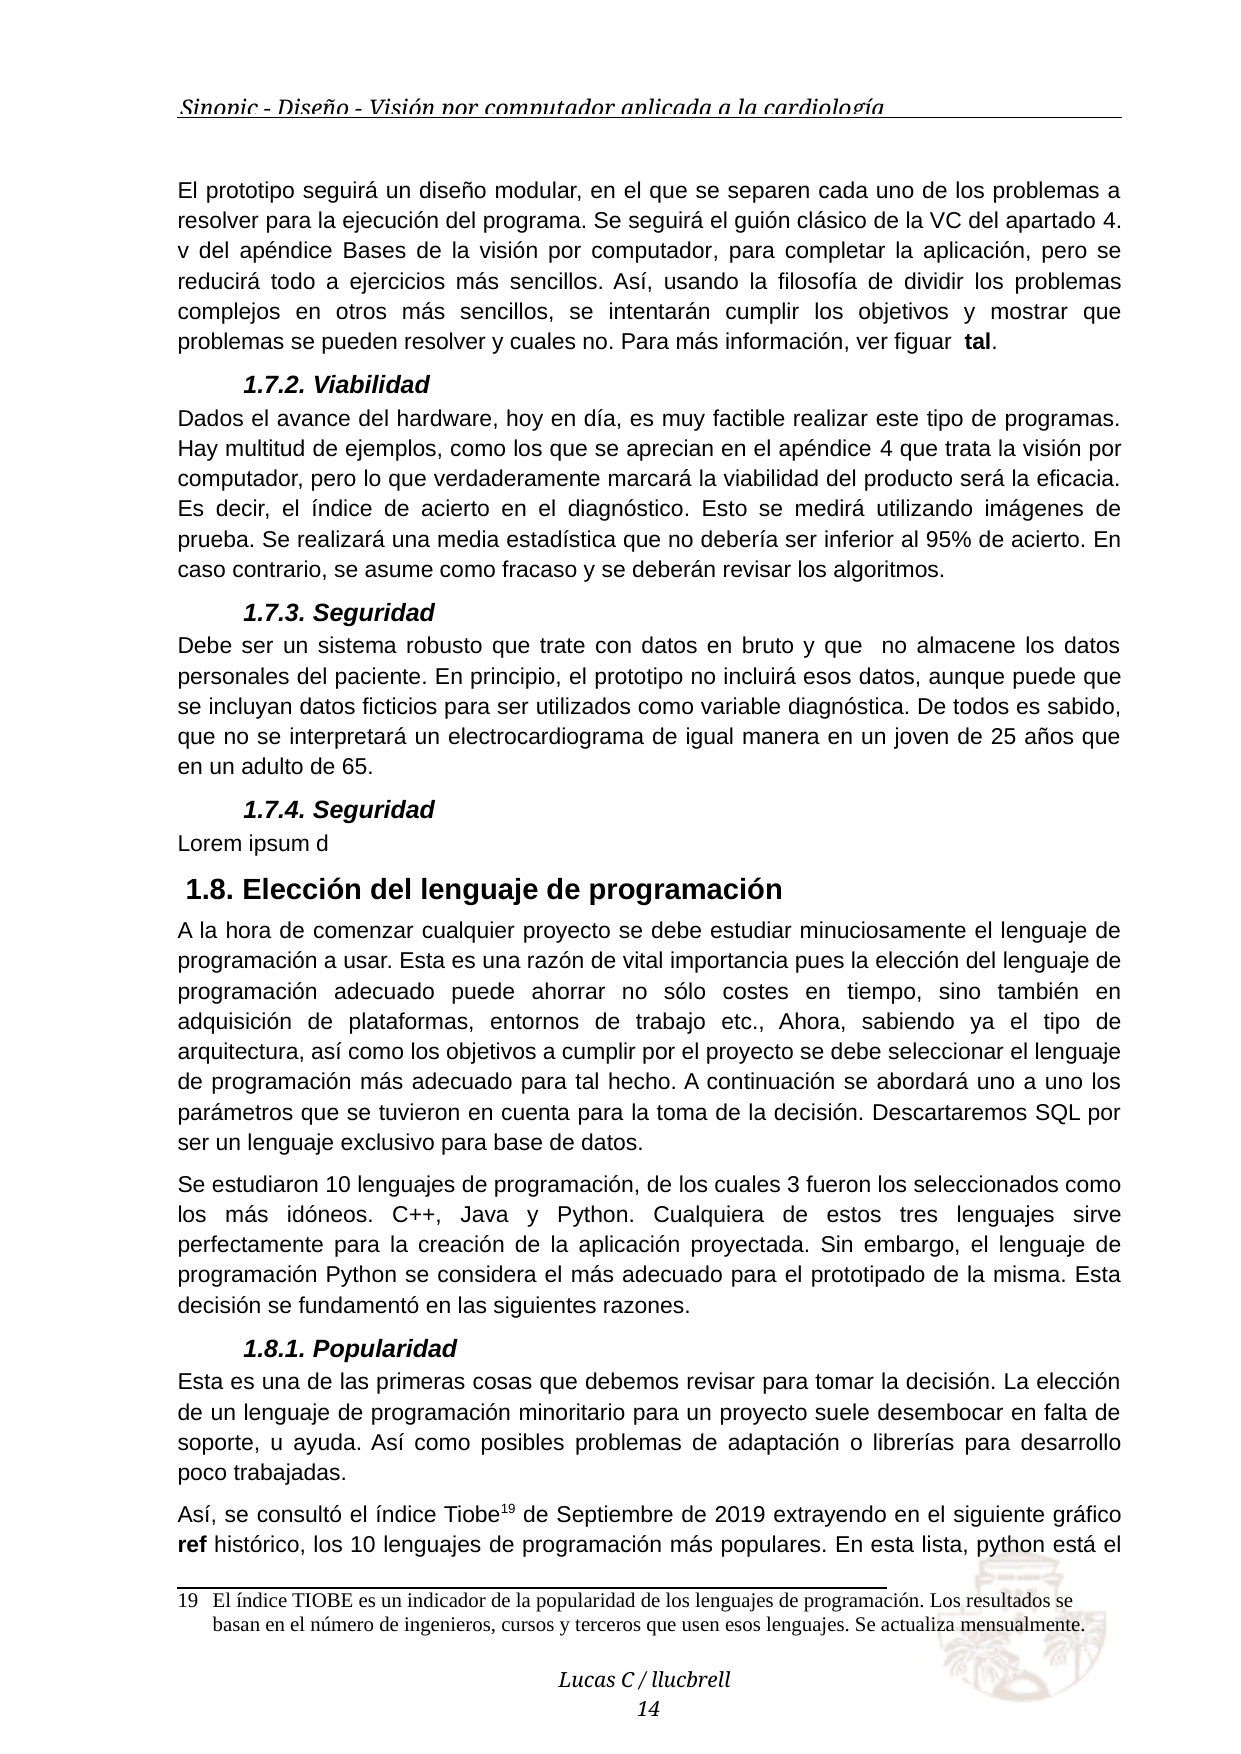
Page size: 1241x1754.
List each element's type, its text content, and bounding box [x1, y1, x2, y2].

text El prototipo seguirá un diseño modular, en el que se separen cada uno de los problemas a resolver para la ejecución del programa. Se seguirá el guión clásico de la VC del apartado 4.v del apéndice Bases de la visión por computador, para completar la aplicación, pero se reducirá todo a ejercicios más sencillos. Así, usando la filosofía de dividir los problemas complejos en otros más sencillos, se intentarán cumplir los objetivos y mostrar que problemas se pueden resolver y cuales no. Para más información, ver figuar tal. [177, 177, 1122, 354]
list Elección del lenguaje de programación [177, 872, 1122, 906]
text Lorem ipsum d [177, 830, 1122, 856]
list Seguridad [177, 598, 1122, 627]
text Así, se consultó el índice Tiobe de Septiembre de 2019 extrayendo en el siguiente gráfico ref histórico, los 10 lenguajes de programación más populares. En esta lista, python está el [177, 1501, 1122, 1557]
list Seguridad [177, 795, 1122, 824]
text Se estudiaron 10 lenguajes de programación, de los cuales 3 fueron los seleccionados como los más idóneos. C++, Java y Python. Cualquiera de estos tres lenguajes sirve perfectamente para la creación de la aplicación proyectada. Sin embargo, el lenguaje de programación Python se considera el más adecuado para el prototipado de la misma. Esta decisión se fundamentó en las siguientes razones. [177, 1171, 1122, 1318]
list Viabilidad [177, 370, 1122, 399]
text Esta es una de las primeras cosas que debemos revisar para tomar la decisión. La elección de un lenguaje de programación minoritario para un proyecto suele desembocar en falta de soporte, u ayuda. Así como posibles problemas de adaptación o librerías para desarrollo poco trabajadas. [177, 1368, 1122, 1485]
text Dados el avance del hardware, hoy en día, es muy factible realizar este tipo de programas. Hay multitud de ejemplos, como los que se aprecian en el apéndice 4 que trata la visión por computador, pero lo que verdaderamente marcará la viabilidad del producto será la eficacia. Es decir, el índice de acierto en el diagnóstico. Esto se medirá utilizando imágenes de prueba. Se realizará una media estadística que no debería ser inferior al 95% de acierto. En caso contrario, se asume como fracaso y se deberán revisar los algoritmos. [177, 405, 1122, 582]
text A la hora de comenzar cualquier proyecto se debe estudiar minuciosamente el lenguaje de programación a usar. Esta es una razón de vital importancia pues la elección del lenguaje de programación adecuado puede ahorrar no sólo costes en tiempo, sino también en adquisición de plataformas, entornos de trabajo etc., Ahora, sabiendo ya el tipo de arquitectura, así como los objetivos a cumplir por el proyecto se debe seleccionar el lenguaje de programación más adecuado para tal hecho. A continuación se abordará uno a uno los parámetros que se tuvieron en cuenta para la toma de la decisión. Descartaremos SQL por ser un lenguaje exclusivo para base de datos. [177, 917, 1122, 1155]
text Debe ser un sistema robusto que trate con datos en bruto y que no almacene los datos personales del paciente. En principio, el prototipo no incluirá esos datos, aunque puede que se incluyan datos ficticios para ser utilizados como variable diagnóstica. De todos es sabido, que no se interpretará un electrocardiograma de igual manera en un joven de 25 años que en un adulto de 65. [177, 632, 1122, 780]
text El índice TIOBE es un indicador de la popularidad de los lenguajes de programación. Los resultados se basan en el número de ingenieros, cursos y terceros que usen esos lenguajes. Se actualiza mensualmente. [177, 1588, 1122, 1636]
list Popularidad [177, 1333, 1122, 1362]
